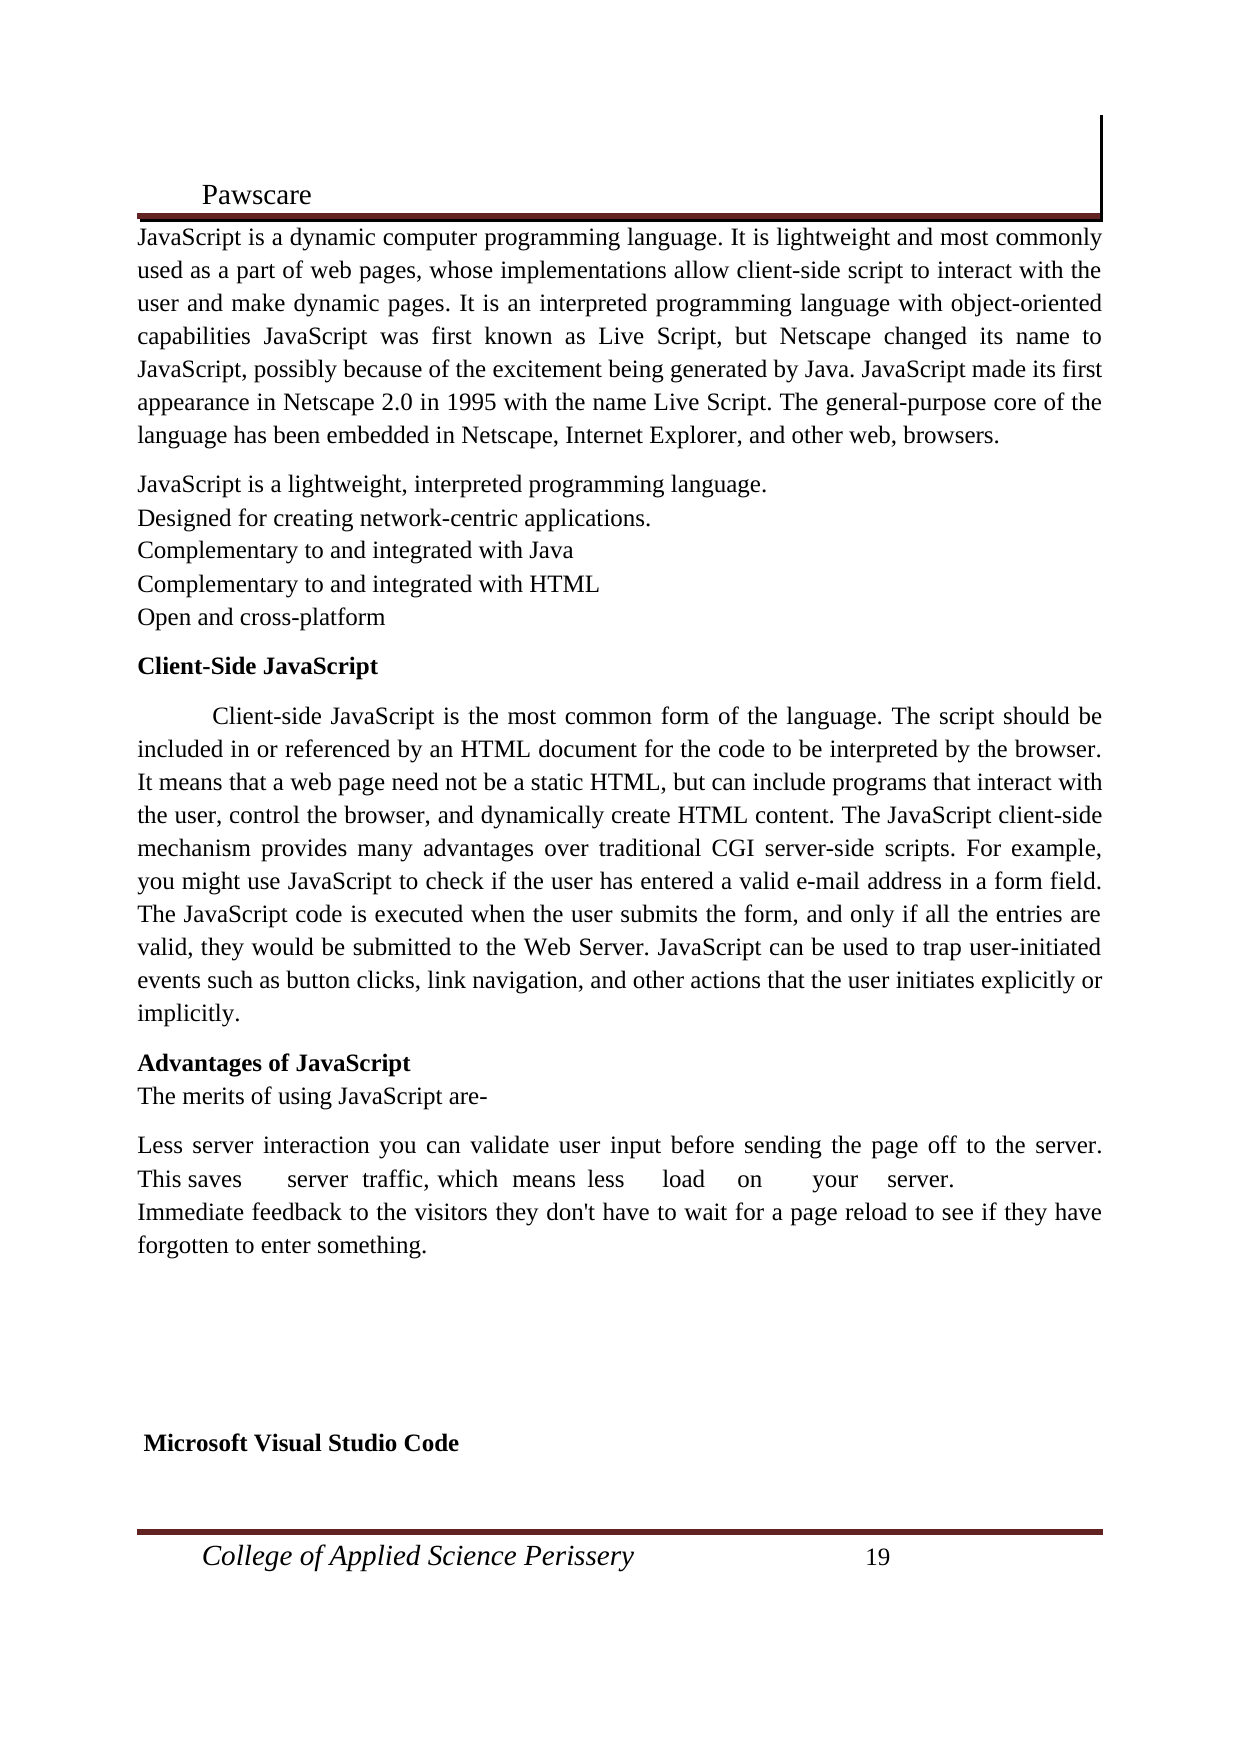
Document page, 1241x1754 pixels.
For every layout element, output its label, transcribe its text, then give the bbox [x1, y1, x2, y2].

text Client-side JavaScript is the most common form of the language. The script should be included in or referenced by an HTML document for the code to be interpreted by the browser. It means that a web page need not be a static HTML, but can include programs that interact with the user, control the browser, and dynamically create HTML content. The JavaScript client-side mechanism provides many advantages over traditional CGI server-side scripts. For example, you might use JavaScript to check if the user has entered a valid e-mail address in a form field. The JavaScript code is executed when the user submits the form, and only if all the entries are valid, they would be submitted to the Web Server. JavaScript can be used to trap user-initiated events such as button clicks, link navigation, and other actions that the user initiates explicitly or implicitly. [137, 701, 1103, 1027]
text Less server interaction you can validate user input before sending the page off to the server. This saves server traffic, which means less load on your server. Immediate feedback to the visitors they don't have to wait for a page reload to see if they have forgotten to enter something. [137, 1131, 1103, 1258]
text Advantages of JavaScript The merits of using JavaScript are- [137, 1048, 1103, 1110]
text Microsoft Visual Studio Code [137, 1428, 1103, 1457]
text JavaScript is a lightweight, interpreted programming language. Designed for creating network-centric applications. Complementary to and integrated with Java Complementary to and integrated with HTML Open and cross-platform [137, 469, 1103, 630]
text Client-Side JavaScript [137, 651, 1103, 680]
text JavaScript is a dynamic computer programming language. It is lightweight and most commonly used as a part of web pages, whose implementations allow client-side script to interact with the user and make dynamic pages. It is an interpreted programming language with object-oriented capabilities JavaScript was first known as Live Script, but Netscape changed its name to JavaScript, possibly because of the excitement being generated by Java. JavaScript made its first appearance in Netscape 2.0 in 1995 with the name Live Script. The general-purpose core of the language has been embedded in Netscape, Internet Explorer, and other web, browsers. [137, 222, 1103, 449]
